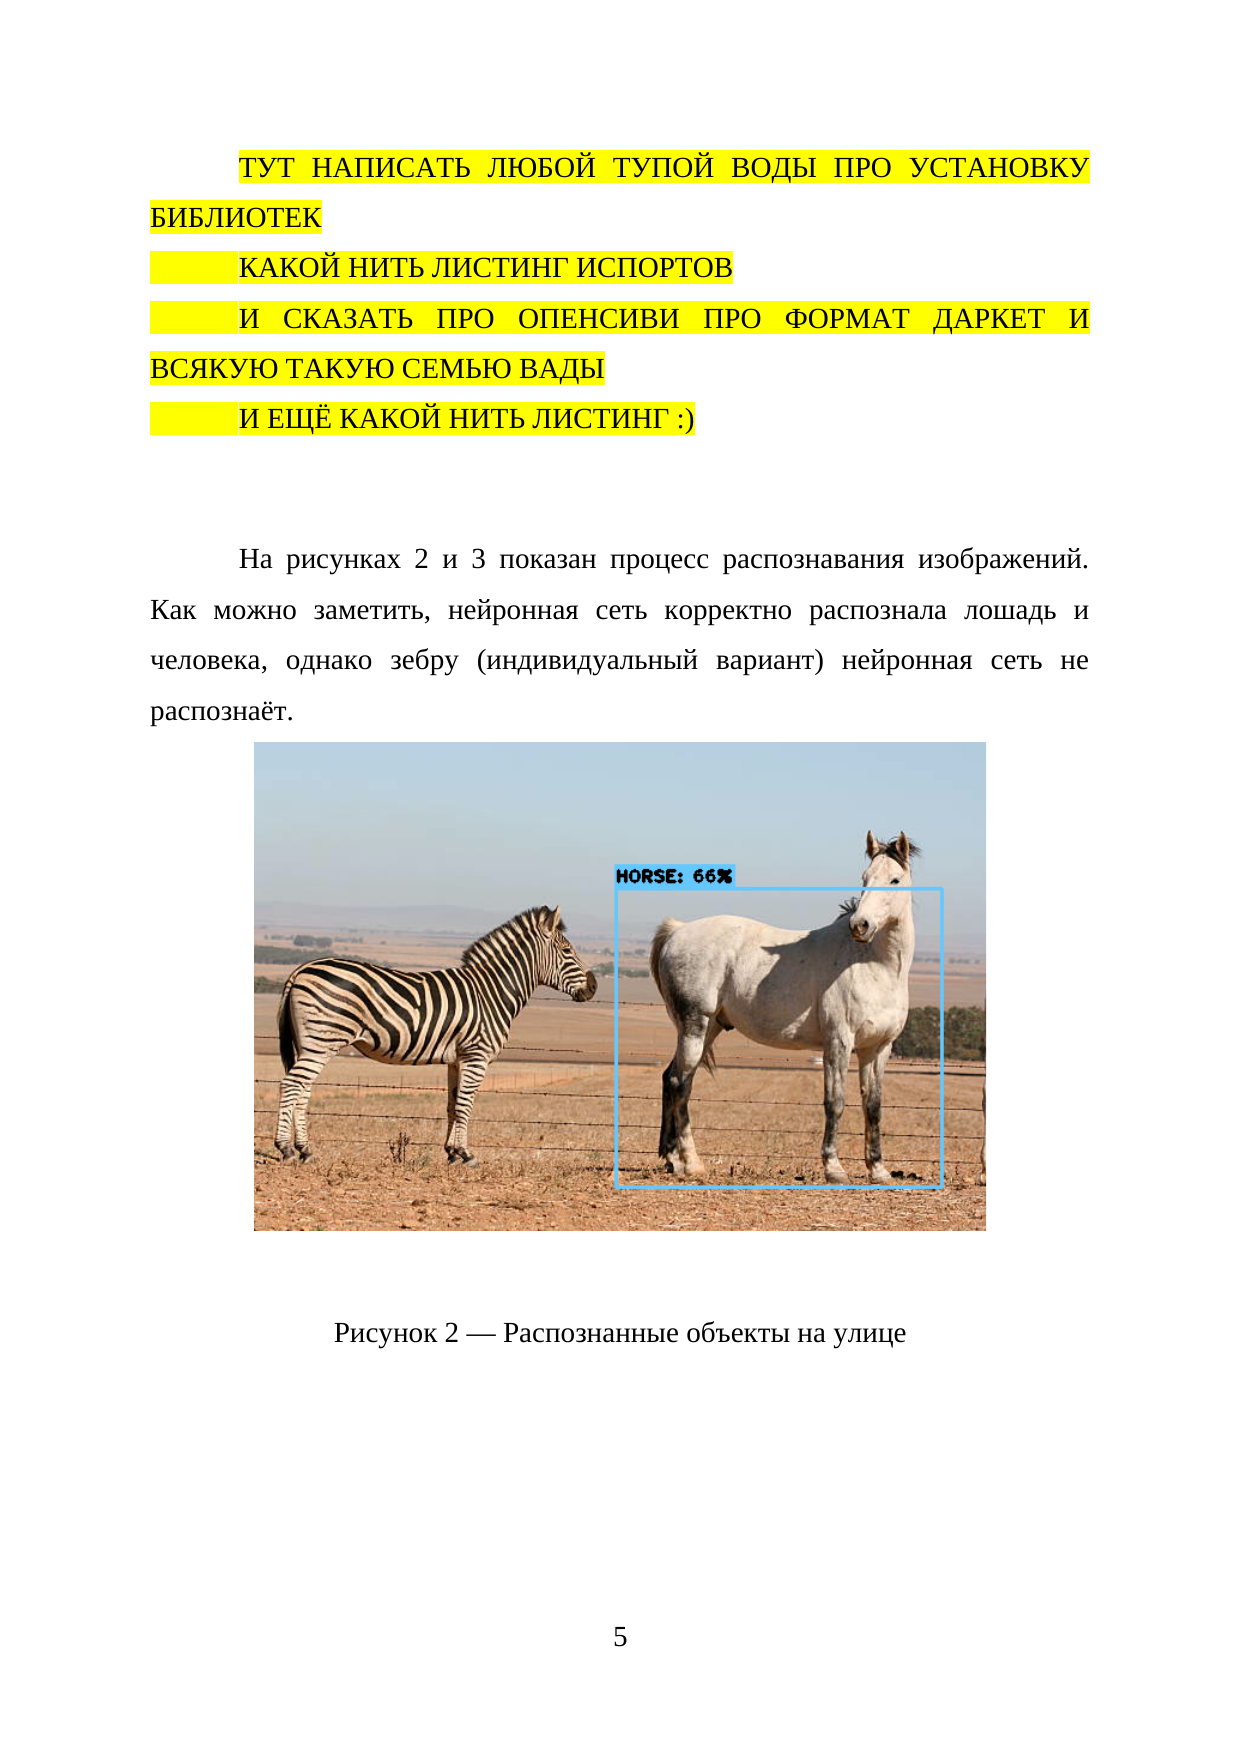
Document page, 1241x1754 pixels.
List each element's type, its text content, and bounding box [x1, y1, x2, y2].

text КАКОЙ НИТЬ ЛИСТИНГ ИСПОРТОВ [150, 251, 1090, 284]
text На рисунках 2 и 3 показан процесс распознавания изображений. Как можно заметить, нейронная сеть корректно распознала лошадь и человека, однако зебру (индивидуальный вариант) нейронная сеть не распознаёт. [150, 542, 1090, 726]
text ТУТ НАПИСАТЬ ЛЮБОЙ ТУПОЙ ВОДЫ ПРО УСТАНОВКУ БИБЛИОТЕК [150, 150, 1090, 234]
text И ЕЩЁ КАКОЙ НИТЬ ЛИСТИНГ :) [150, 402, 1090, 435]
text Рисунок 2 — Распознанные объекты на улице [150, 1315, 1090, 1348]
picture [254, 742, 987, 1231]
text И СКАЗАТЬ ПРО ОПЕНСИВИ ПРО ФОРМАТ ДАРКЕТ И ВСЯКУЮ ТАКУЮ СЕМЬЮ ВАДЫ [150, 301, 1090, 385]
